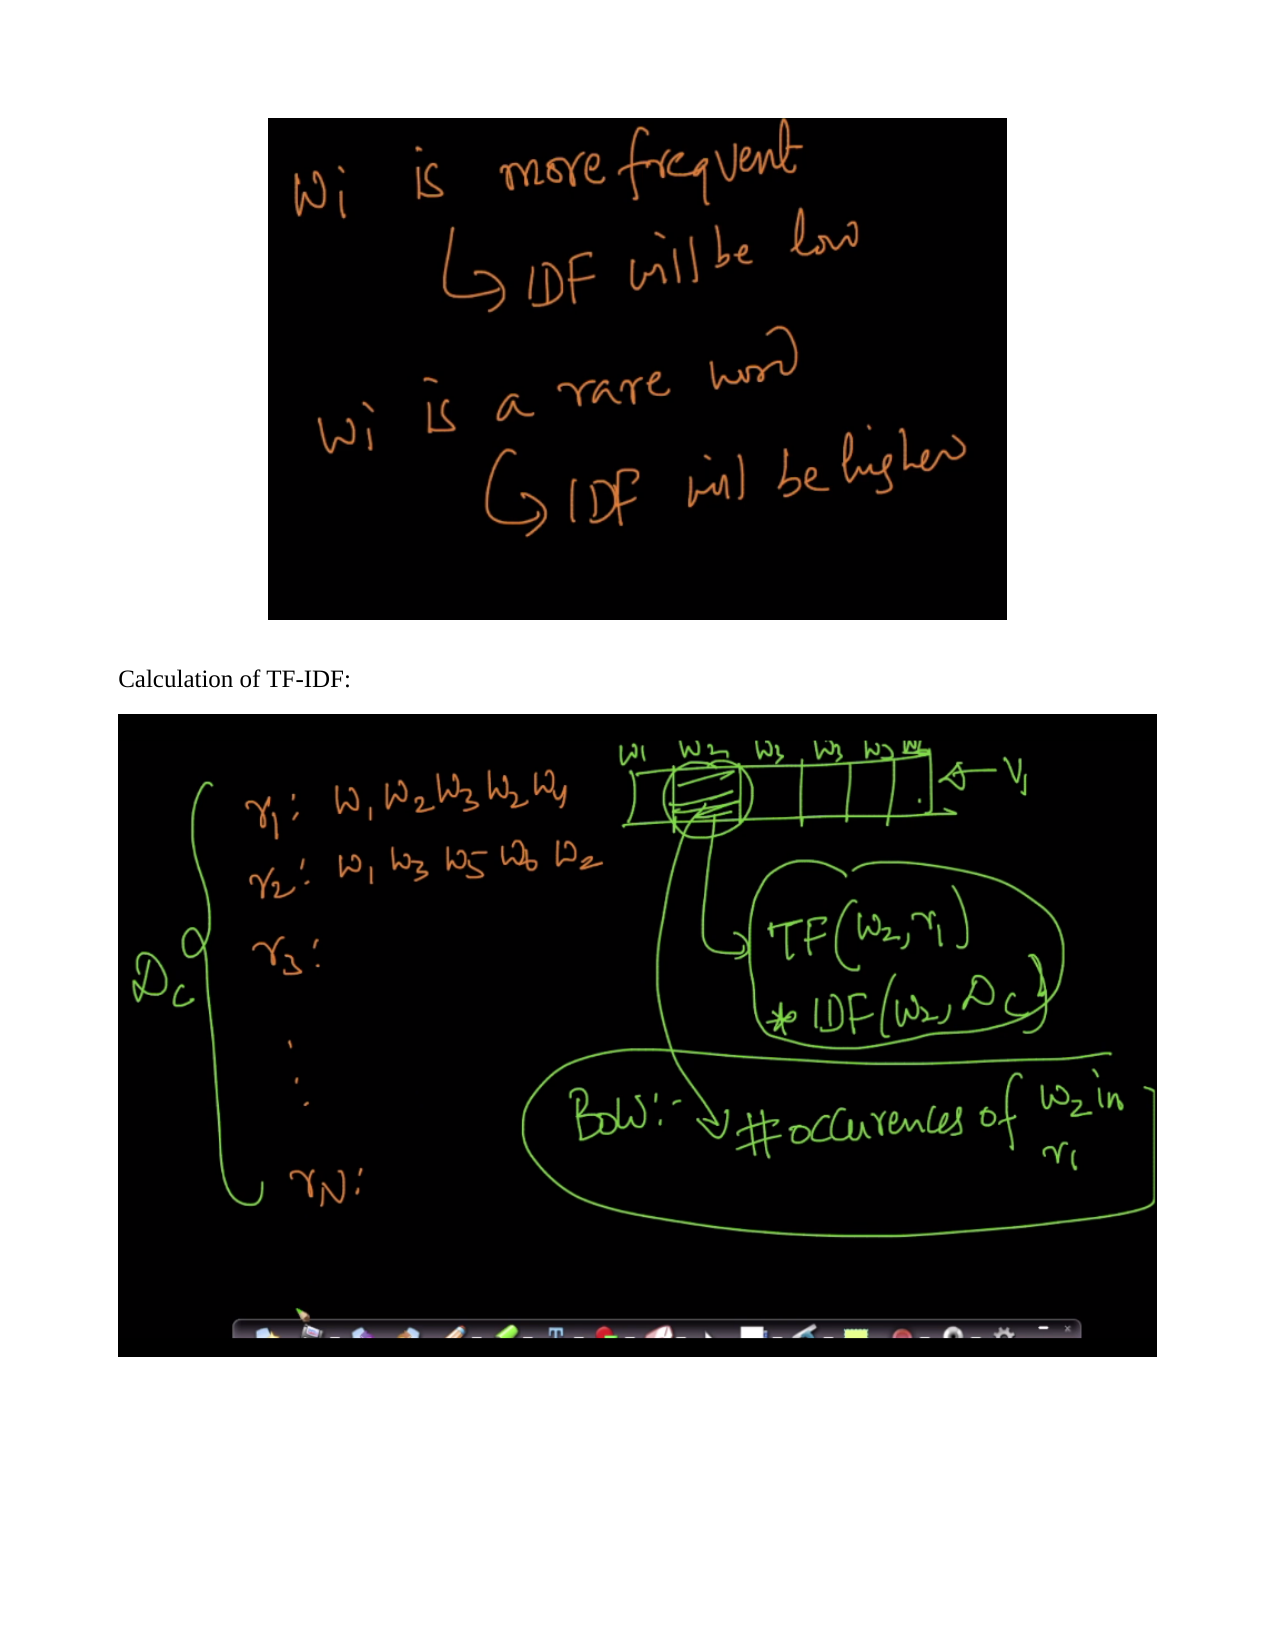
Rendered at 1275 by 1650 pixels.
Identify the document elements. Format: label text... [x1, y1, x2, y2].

picture [118, 714, 1157, 1357]
picture [268, 118, 1007, 620]
text Calculation of TF-IDF: [118, 664, 1157, 693]
